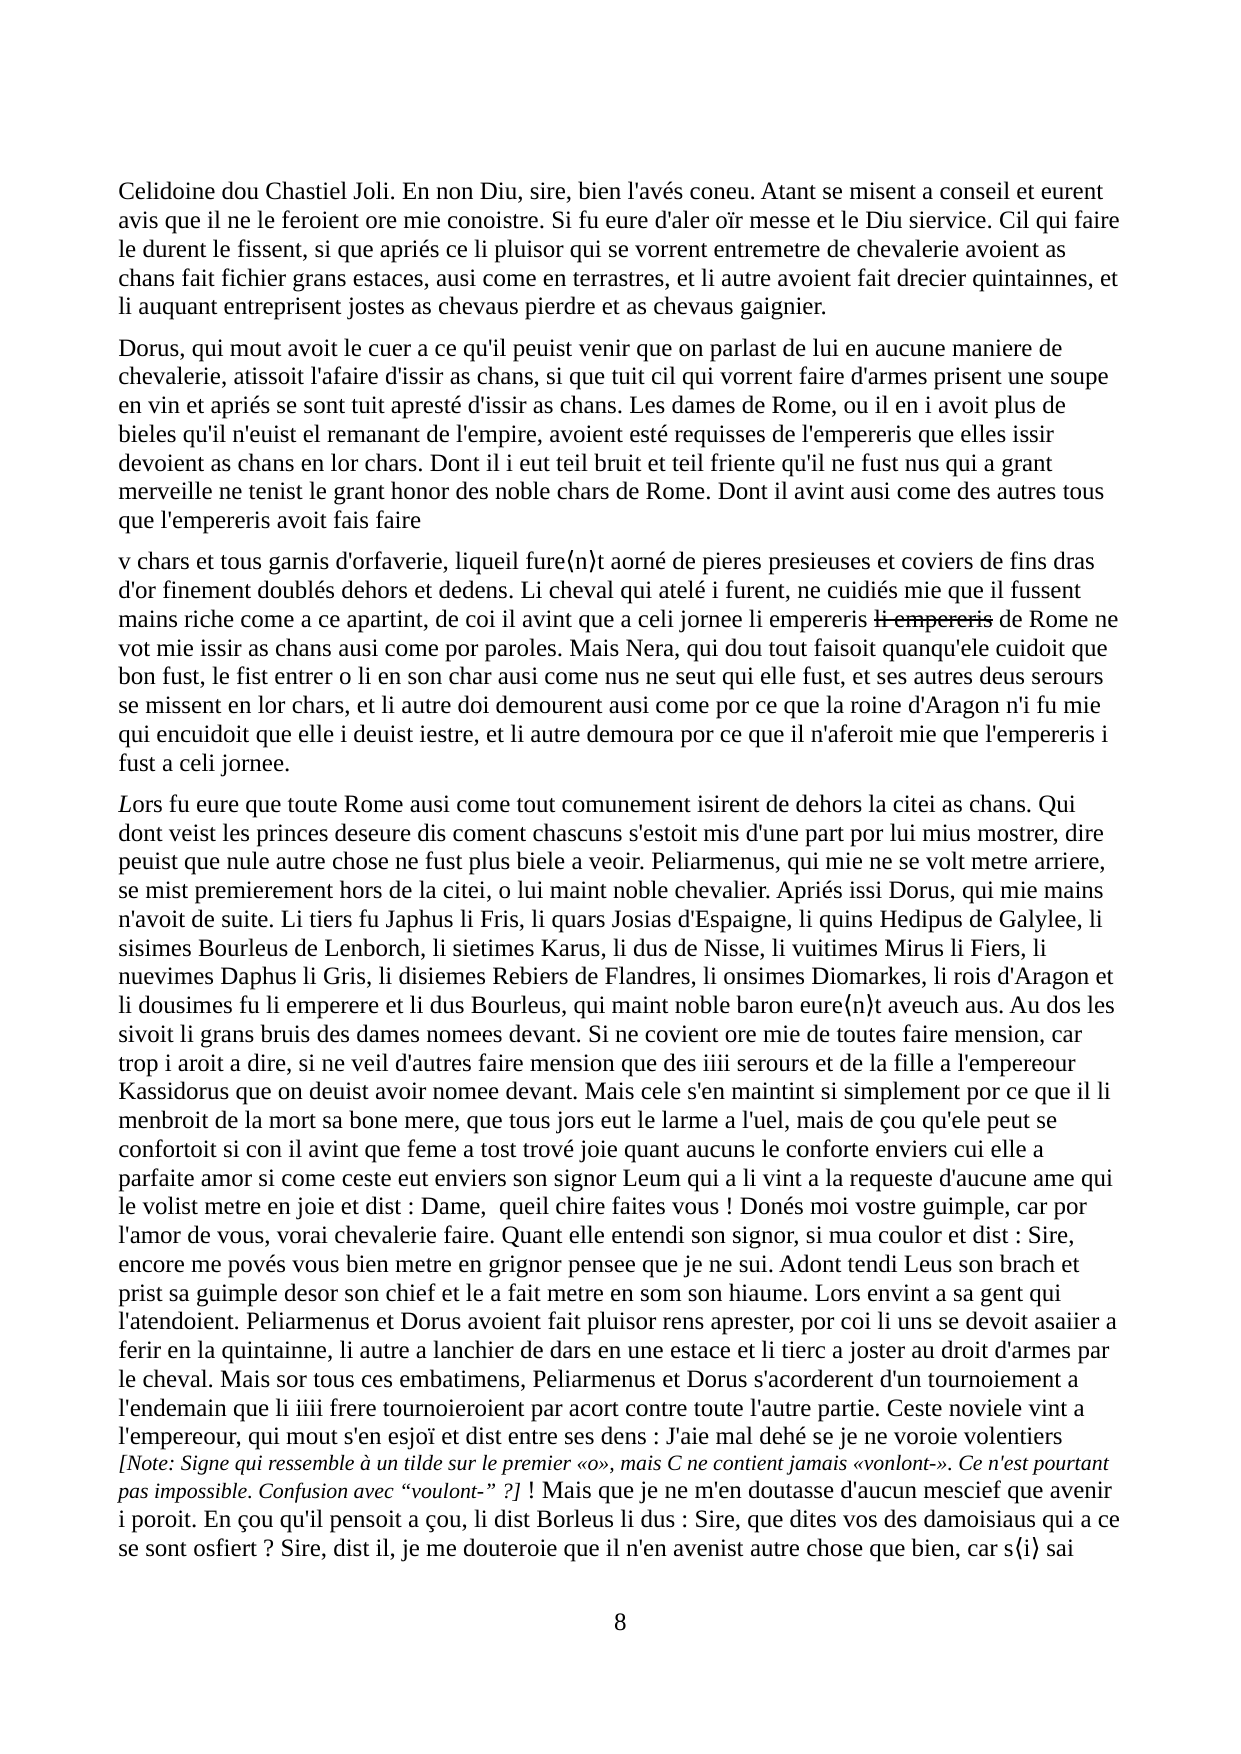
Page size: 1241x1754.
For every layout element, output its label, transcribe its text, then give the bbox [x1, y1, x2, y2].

text v chars et tous garnis d'orfaverie, liqueil fure⟨n⟩t aorné de pieres presieuses et coviers de fins dras d'or finement doublés dehors et dedens. Li cheval qui atelé i furent, ne cuidiés mie que il fussent mains riche come a ce apartint, de coi il avint que a celi jornee li empereris li empereris de Rome ne vot mie issir as chans ausi come por paroles. Mais Nera, qui dou tout faisoit quanqu'ele cuidoit que bon fust, le fist entrer o li en son char ausi come nus ne seut qui elle fust, et ses autres deus serours se missent en lor chars, et li autre doi demourent ausi come por ce que la roine d'Aragon n'i fu mie qui encuidoit que elle i deuist iestre, et li autre demoura por ce que il n'aferoit mie que l'empereris i fust a celi jornee. [118, 431, 1122, 661]
text Lors fu eure que toute Rome ausi come tout comunement isirent de dehors la citei as chans. Qui dont veist les princes deseure dis coment chascuns s'estoit mis d'une part por lui mius mostrer, dire peuist que nule autre chose ne fust plus biele a veoir. Peliarmenus, qui mie ne se volt metre arriere, se mist premierement hors de la citei, o lui maint noble chevalier. Apriés issi Dorus, qui mie mains n'avoit de suite. Li tiers fu Japhus li Fris, li quars Josias d'Espaigne, li quins Hedipus de Galylee, li sisimes Bourleus de Lenborch, li sietimes Karus, li dus de Nisse, li vuitimes Mirus li Fiers, li nuevimes Daphus li Gris, li disiemes Rebiers de Flandres, li onsimes Diomarkes, li rois d'Aragon et li dousimes fu li emperere et li dus Bourleus, qui maint noble baron eure⟨n⟩t aveuch aus. Au dos les sivoit li grans bruis des dames nomees devant. Si ne covient ore mie de toutes faire mension, car trop i aroit a dire, si ne veil d'autres faire mension que des iiii serours et de la fille a l'empereour Kassidorus que on deuist avoir nomee devant. Mais cele s'en maintint si simplement por ce que il li menbroit de la mort sa bone mere, que tous jors eut le larme a l'uel, mais de çou qu'ele peut se confortoit si con il avint que feme a tost trové joie quant aucuns le conforte enviers cui elle a parfaite amor si come ceste eut enviers son signor Leum qui a li vint a la requeste d'aucune ame qui le volist metre en joie et dist : Dame, queil chire faites vous ! Donés moi vostre guimple, car por l'amor de vous, vorai chevalerie faire. Quant elle entendi son signor, si mua coulor et dist : Sire, encore me povés vous bien metre en grignor pensee que je ne sui. Adont tendi Leus son brach et prist sa guimple desor son chief et le a fait metre en som son hiaume. Lors envint a sa gent qui l'atendoient. Peliarmenus et Dorus avoient fait pluisor rens aprester, por coi li uns se devoit asaiier a ferir en la quintainne, li autre a lanchier de dars en une estace et li tierc a joster au droit d'armes par le cheval. Mais sor tous ces embatimens, Peliarmenus et Dorus s'acorderent d'un tournoiement a l'endemain que li iiii frere tournoieroient par acort contre toute l'autre partie. Ceste noviele vint a l'empereour, qui mout s'en esjoï et dist entre ses dens : J'aie mal dehé se je ne voroie volentiers [Note: Signe qui ressemble à un tilde sur le premier «o», mais C ne contient jamais «vonlont-». Ce n'est pourtant pas impossible. Confusion avec “voulont-” ?] ! Mais que je ne m'en doutasse d'aucun mescief que avenir i poroit. En çou qu'il pensoit a çou, li dist Borleus li dus : Sire, que dites vos des damoisiaus qui a ce se sont osfiert ? Sire, dist il, je me douteroie que il n'en avenist autre chose que bien, car s⟨i⟩ sai l'une partie et l'autre plainne de chevalerie que mout i] V3; ⟨e⟩n (C) aroit fait d'armes avant que li uns ne li autres i presist se pau non. Verité avés dit, fait Borleus li dus. [118, 674, 1122, 1504]
text Que vous iroie ore disant de cesti chose ? N'i avoit nul qui ne s'acordast a tornoiement mais çou qu'il n'estoit encore mie ordené, et il veoient devant aus les grans esbatemens dont jou ai desus parlé, et d'autre part les dames s'estoient mises es rens a veoir les mius faisans. Dont il i avoit ja maint cop ferut d'uns et d'autres dont li contes ne fait mie mension, fors d'aucuns por le plus biel raconter lor avenues. Si comence a Leum qui plus savoit dou cheual que li auqin ne cuidassent. Il coisi une estace qui ert enmi un camp fichié qui bien avoit deus piés d'esquarie, et fu de caisne dur et tenant. Il s'adreça cele part ferant des esporons, dont maint p⟨l⟩uisor misent lor entente a lui veoir, se n'i eut nul qui mout ne prisast sa contenance, car de teil force et de si grant vertu l'enporta li diestriers sor coi il seoit, que d'un dart que il tenoit, il a l'aprochier de l'estace entrepassant le lança de teil vertu que il le trespierça parmi en teil maniere que li fiers parut une paume au dehors a l'autre lés. Cest cop virent maint baron qui ce tinrent a mervilleuse proeche. apriés cestui si essaiierent pluisor qui ce ne peurent ataindre que Leus fist. De la se parti Leus et vint a une quintainne ou li pluisor avoient si malement falli que l'en disoit que nus preudom, se il ne vosist que on se mochast de lui, ne se deuist asaiier. Car li contes dist que cele quintainne estoit en teil manier fremee que elle toudis tornoit, por coi il covint, qui faillir n'i voloit, que on venist sor li si apoint autour, por coi on fresist en la clef si adroit que la forche dou cop et li venue del cheval mesist en pieches le frasne de l'espiel. Li auquant ou plus avoit de proecce ne s'i vorent esaiier, por ce qu'il virent et seurent que nus nel peuist brisier par proecce se il en soi n'en euist la mesure ; et cil Leus i vint, qui mout avoit de s'entente aministree et mise a sifaite chose, dont s'avisa coment il i peuist ferir, por coi li pluisor ne l'en peuissent mochier. Il prist un espiel fort et trenchant et puis prist tiere a son chois, et il avoit cheval a son voloir ; et tuit li plus grant signor vinrent a cest cope, qui grant entente missent a lui veoir. Et cil se mist a cheval poindre et vint les menus saus cele part. A l'aprochier qu'il fist hasta le diestrier, si se joinst en ses armes mout ameneviement, si q⟨u⟩'a l'aprochier qu'il fist feri si adroit en la clef que li fiers rompi et li frasnes [118, 1517, 1122, 1574]
text son cief et li dist qu'il se drechast, et il si fist ; et quant il fu dreciés, si dist Daphus : Sire, conisteriés vous cest damoisiaus ? Sachiés, dist il, que li cuers me dist que jou li ai couneu et qu'il est fius a Celidoine dou Chastiel Joli. En non Diu, sire, bien l'avés coneu. Atant se misent a conseil et eurent avis que il ne le feroient ore mie conoistre. Si fu eure d'aler oïr messe et le Diu siervice. Cil qui faire le durent le fissent, si que apriés ce li pluisor qui se vorrent entremetre de chevalerie avoient as chans fait fichier grans estaces, ausi come en terrastres, et li autre avoient fait drecier quintainnes, et li auquant entreprisent jostes as chevaus pierdre et as chevaus gaignier. [118, 176, 1122, 205]
text Dorus, qui mout avoit le cuer a ce qu'il peuist venir que on parlast de lui en aucune maniere de chevalerie, atissoit l'afaire d'issir as chans, si que tuit cil qui vorrent faire d'armes prisent une soupe en vin et apriés se sont tuit apresté d'issir as chans. Les dames de Rome, ou il en i avoit plus de bieles qu'il n'euist el remanant de l'empire, avoient esté requisses de l'empereris que elles issir devoient as chans en lor chars. Dont il i eut teil bruit et teil friente qu'il ne fust nus qui a grant merveille ne tenist le grant honor des noble chars de Rome. Dont il avint ausi come des autres tous que l'empereris avoit fais faire [118, 218, 1122, 419]
